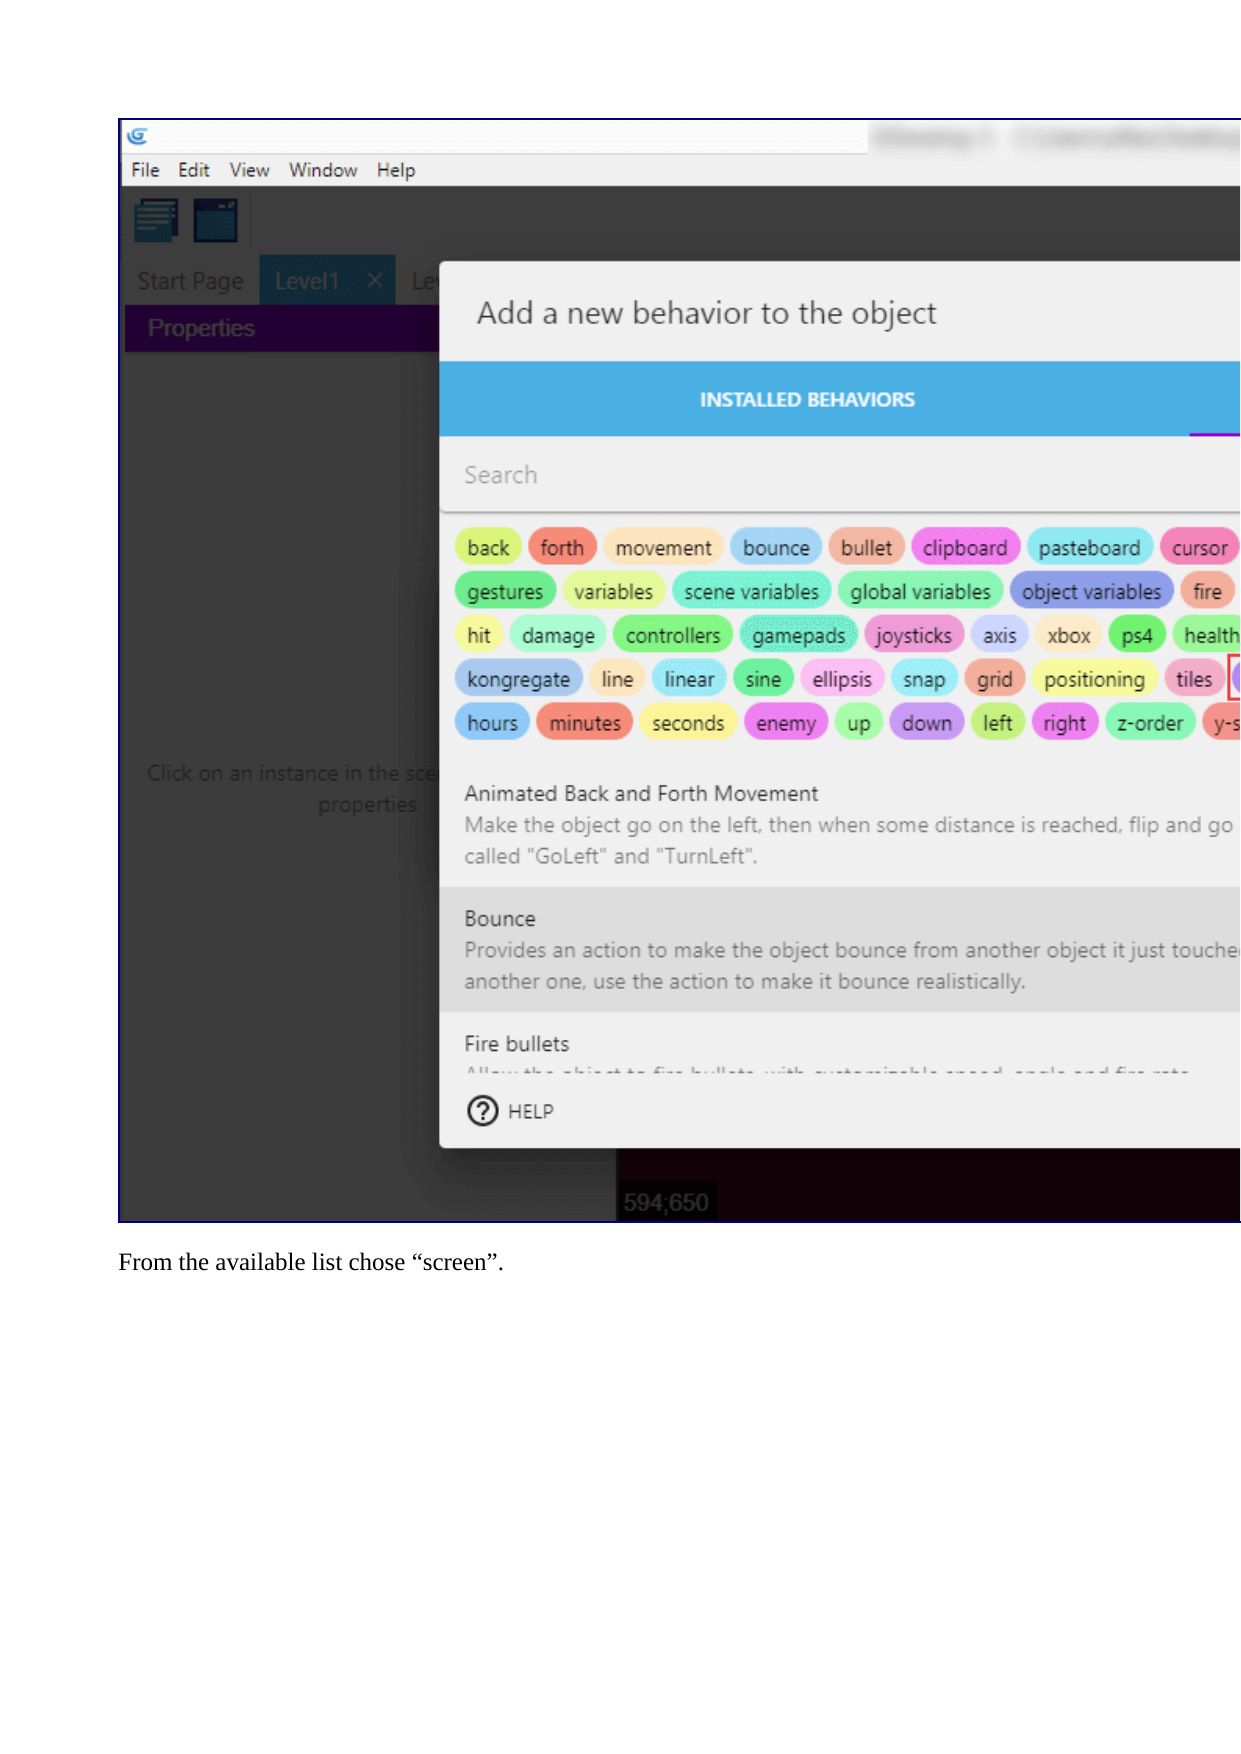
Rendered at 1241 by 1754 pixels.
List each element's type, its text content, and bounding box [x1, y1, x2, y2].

text From the available list chose “screen”. [118, 1247, 1122, 1276]
picture [120, 120, 1241, 1221]
